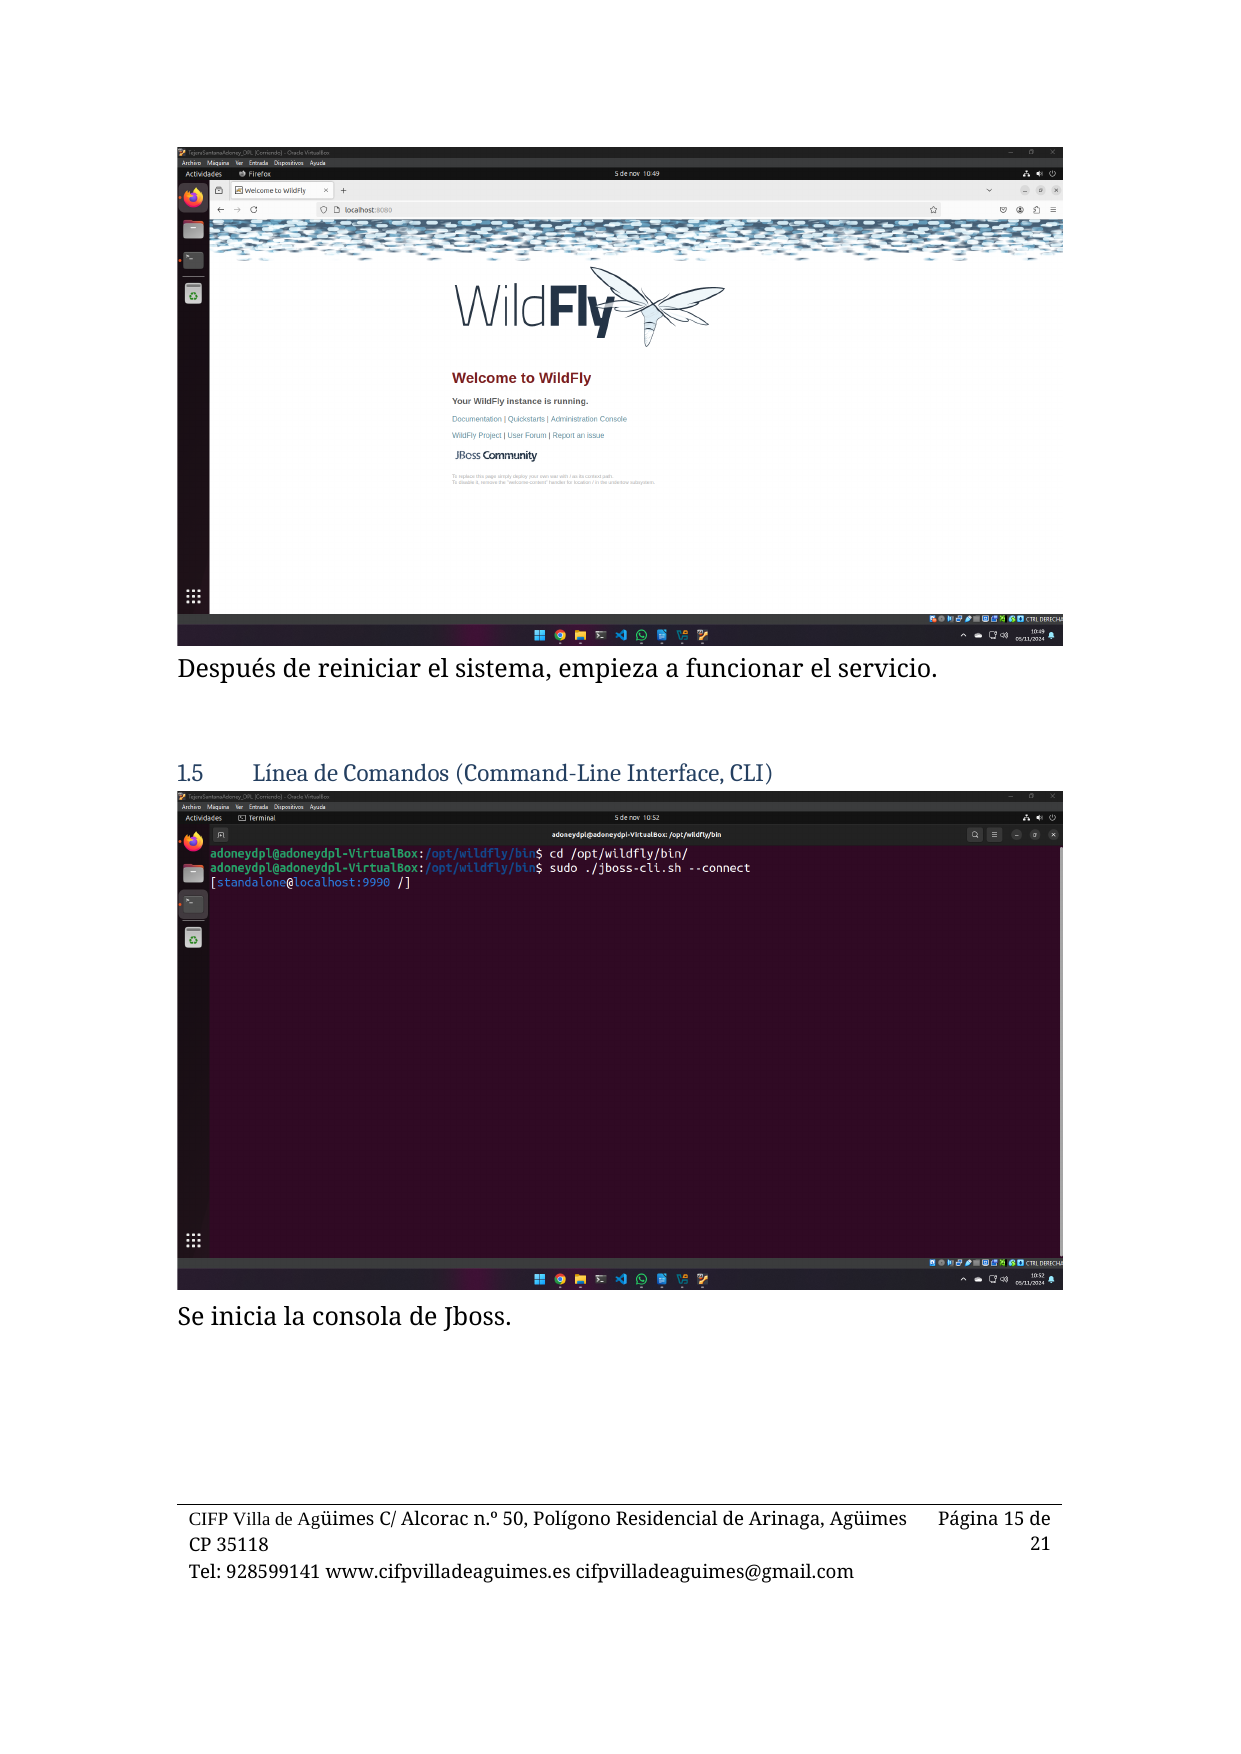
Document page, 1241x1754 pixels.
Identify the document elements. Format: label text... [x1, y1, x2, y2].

text Se inicia la consola de Jboss. [177, 1290, 1063, 1333]
picture [177, 791, 1063, 1290]
text Después de reiniciar el sistema, empieza a funcionar el servicio. [177, 646, 1063, 685]
picture [177, 147, 1063, 646]
subtitle Línea de Comandos (Command-Line Interface, CLI) [177, 758, 1063, 787]
